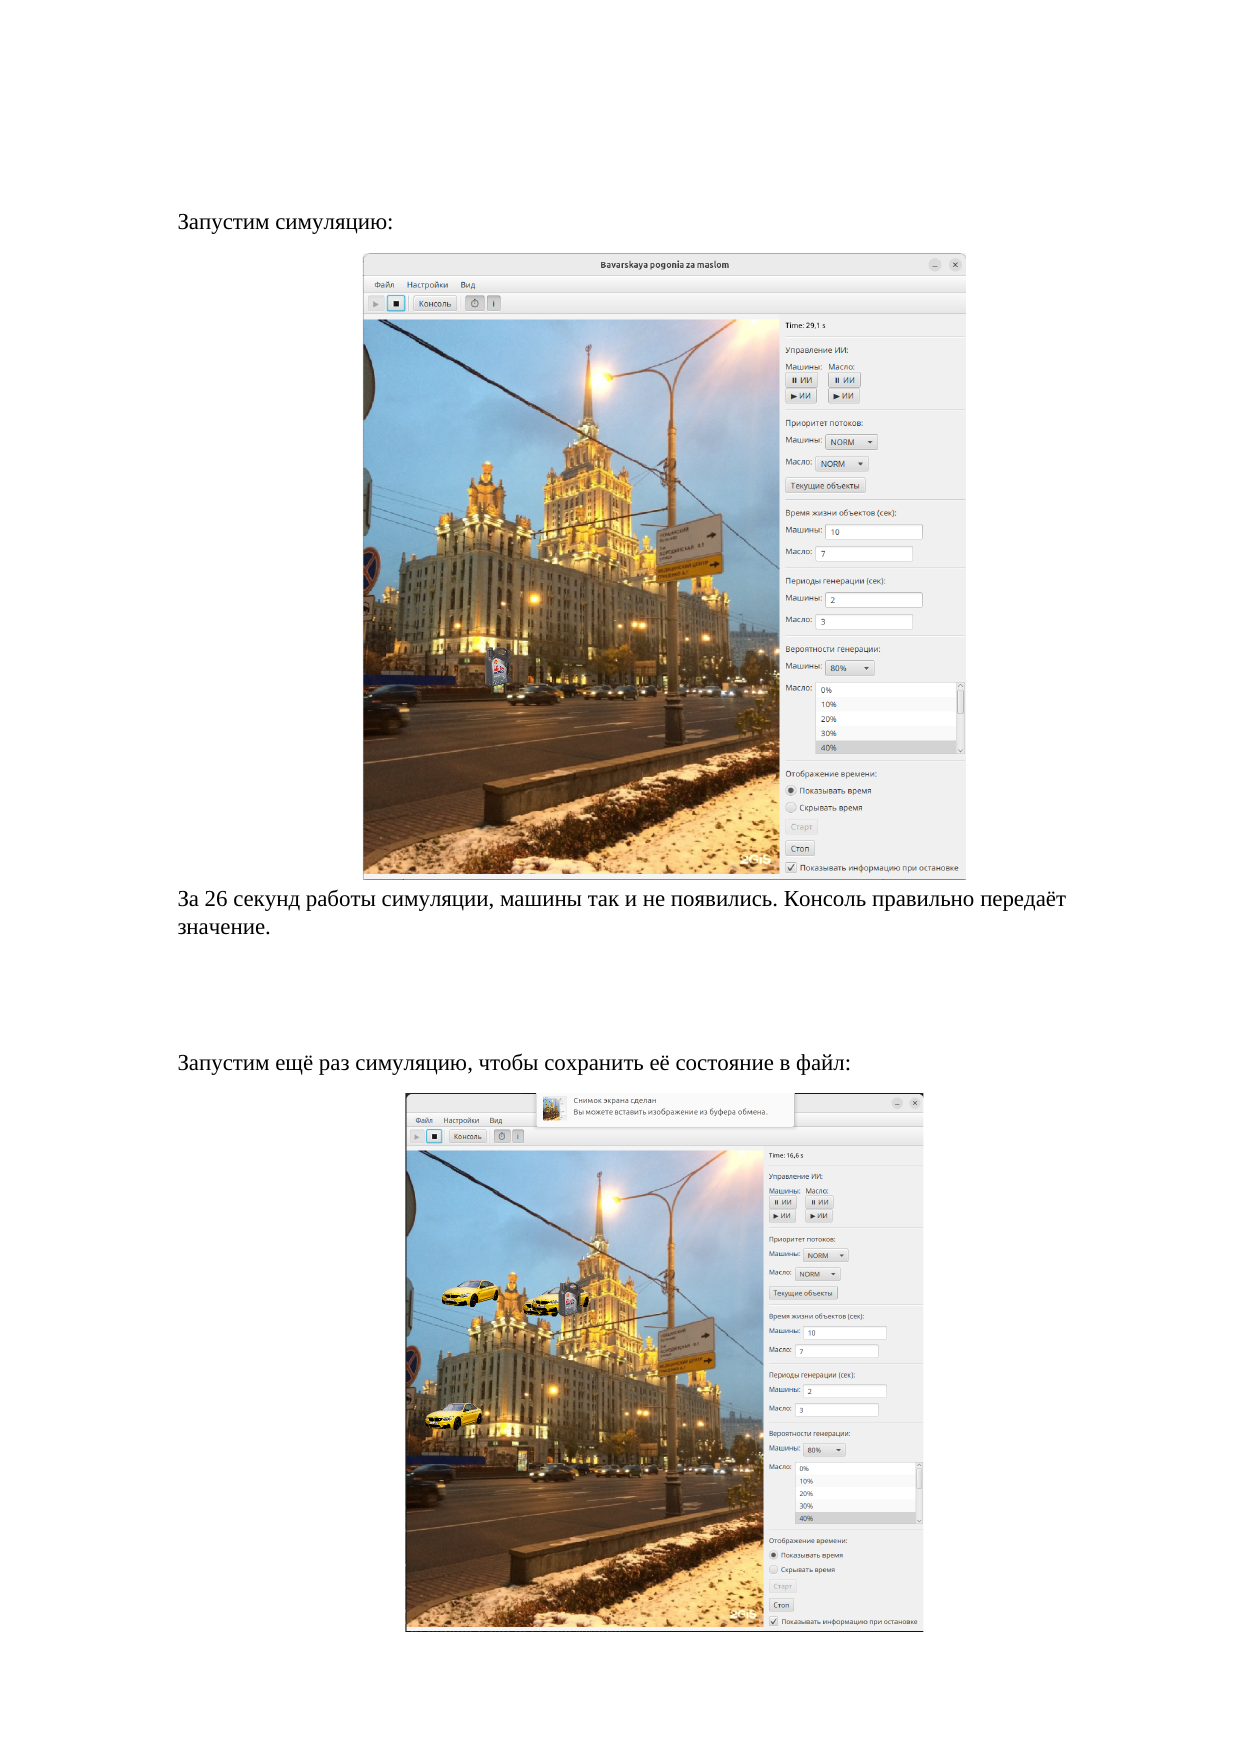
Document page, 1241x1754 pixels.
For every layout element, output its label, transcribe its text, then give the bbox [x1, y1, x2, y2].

text Запустим симуляцию: [177, 208, 1152, 235]
text За 26 секунд работы симуляции, машины так и не появились. Консоль правильно передаёт значение. [177, 885, 1152, 940]
text Запустим ещё раз симуляцию, чтобы сохранить её состояние в файл: [177, 1049, 1152, 1075]
picture [362, 253, 966, 880]
picture [405, 1093, 924, 1632]
